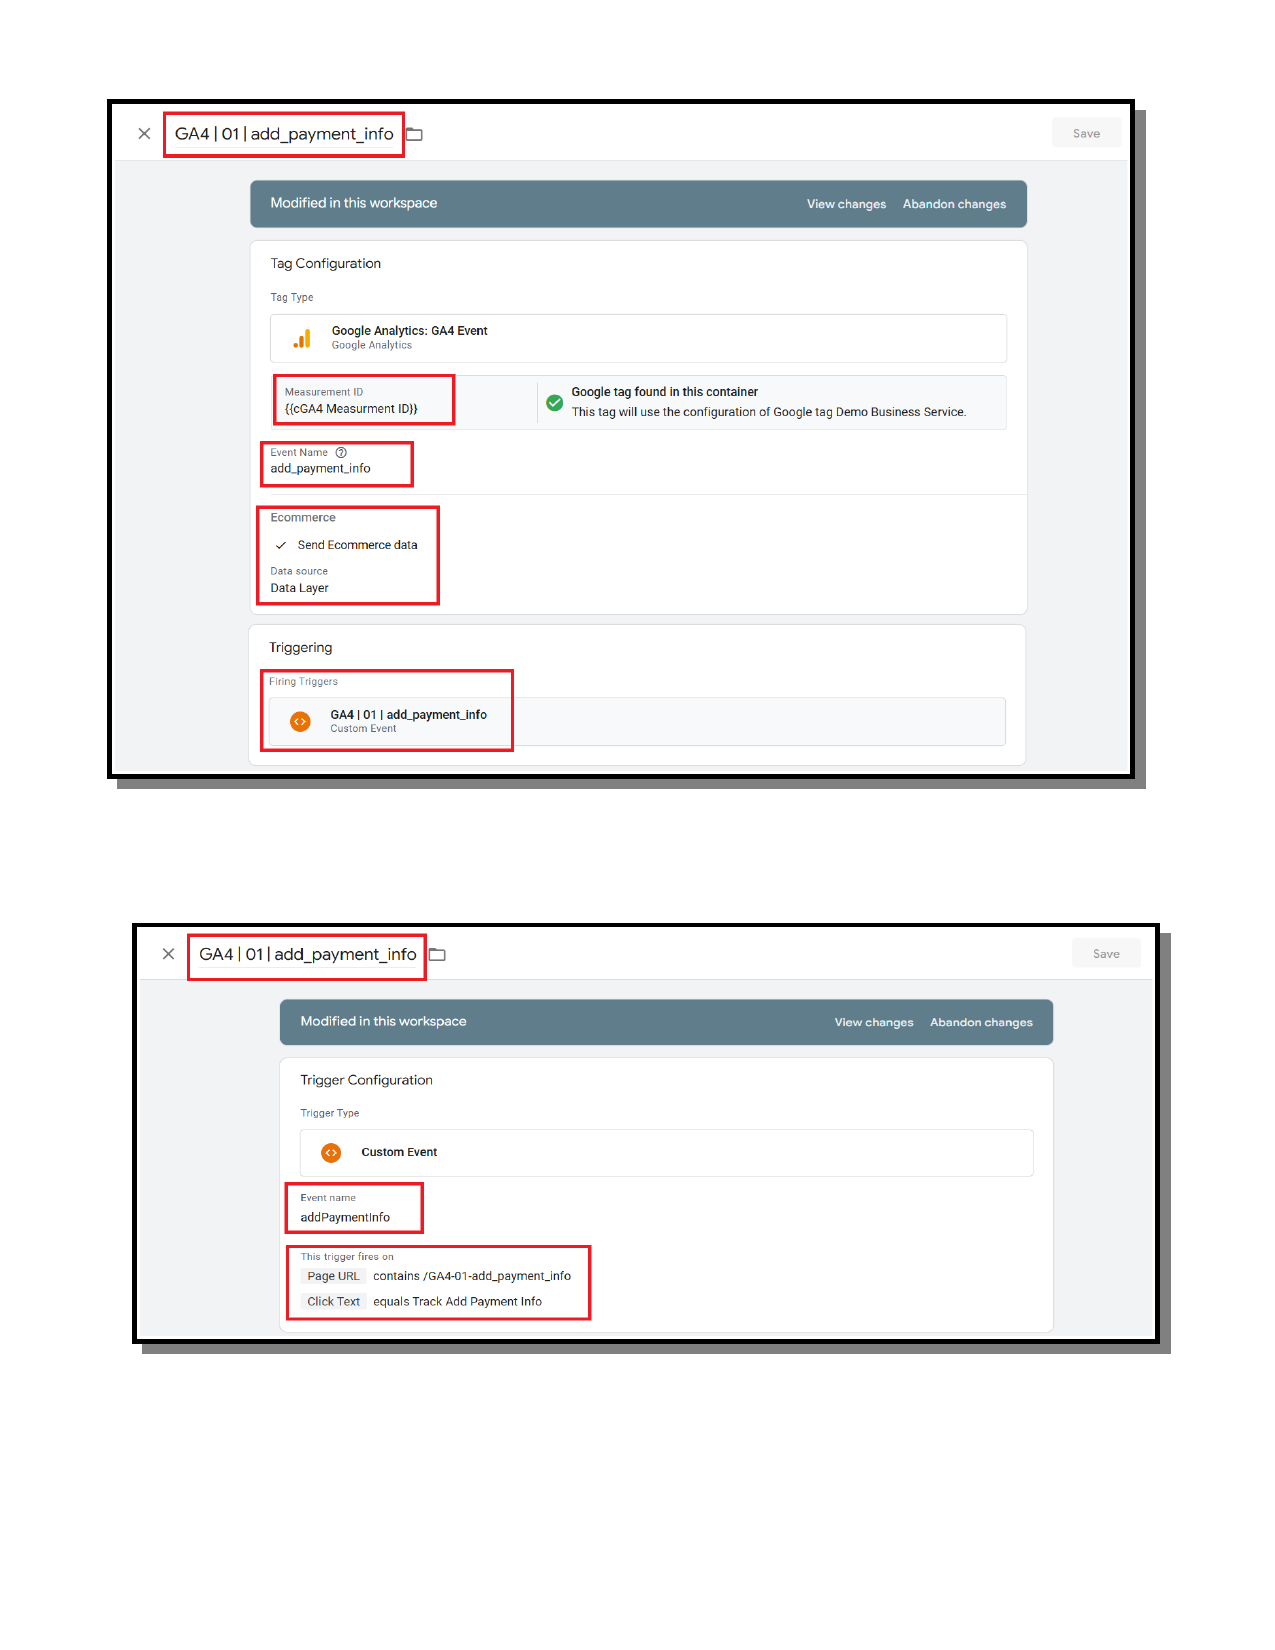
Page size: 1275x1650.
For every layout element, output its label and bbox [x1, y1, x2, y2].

picture [114, 107, 1128, 771]
picture [139, 930, 1153, 1336]
